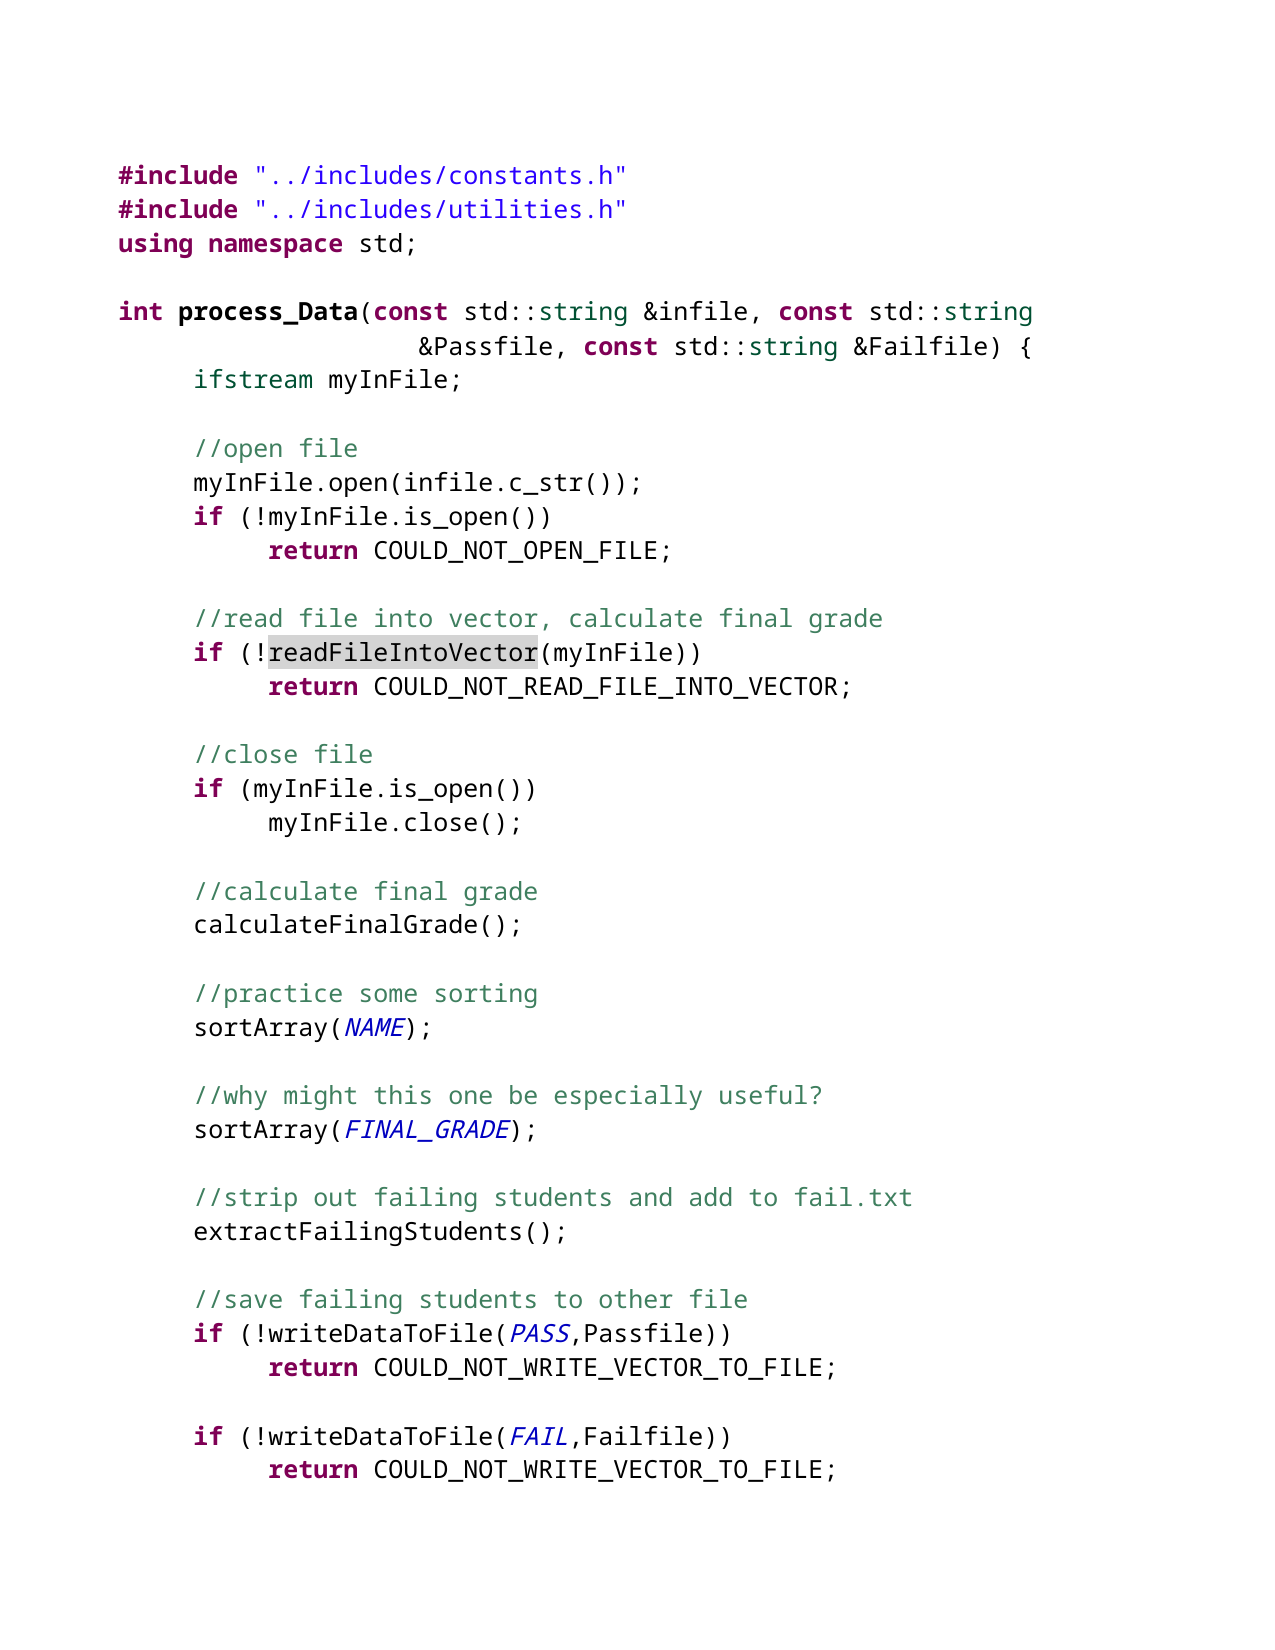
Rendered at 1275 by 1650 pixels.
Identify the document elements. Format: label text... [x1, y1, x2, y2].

text //why might this one be especially useful? [118, 1077, 1157, 1112]
text return COULD_NOT_WRITE_VECTOR_TO_FILE; [118, 1350, 1157, 1384]
text //practice some sorting [118, 975, 1157, 1009]
text int process_Data(const std::string &infile, const std::string &Passfile, const std::string &Failfile) { [118, 294, 1157, 362]
text myInFile.open(infile.c_str()); [118, 464, 1157, 498]
text //close file [118, 737, 1157, 771]
text using namespace std; [118, 226, 1157, 260]
text //read file into vector, calculate final grade [118, 601, 1157, 635]
text //save failing students to other file [118, 1282, 1157, 1316]
text if (!writeDataToFile(PASS,Passfile)) [118, 1316, 1157, 1350]
text if (!myInFile.is_open()) [118, 498, 1157, 532]
text #include "../includes/constants.h" [118, 158, 1157, 192]
text return COULD_NOT_READ_FILE_INTO_VECTOR; [118, 669, 1157, 703]
text return COULD_NOT_WRITE_VECTOR_TO_FILE; [118, 1452, 1157, 1486]
text calculateFinalGrade(); [118, 907, 1157, 941]
text #include "../includes/utilities.h" [118, 192, 1157, 226]
text //strip out failing students and add to fail.txt [118, 1180, 1157, 1214]
text myInFile.close(); [118, 805, 1157, 839]
text if (!writeDataToFile(FAIL,Failfile)) [118, 1418, 1157, 1452]
text //calculate final grade [118, 873, 1157, 907]
text if (myInFile.is_open()) [118, 771, 1157, 805]
text //open file [118, 430, 1157, 464]
text extractFailingStudents(); [118, 1214, 1157, 1248]
text sortArray(FINAL_GRADE); [118, 1112, 1157, 1146]
text sortArray(NAME); [118, 1009, 1157, 1043]
text ifstream myInFile; [118, 362, 1157, 396]
text return COULD_NOT_OPEN_FILE; [118, 532, 1157, 567]
text if (!readFileIntoVector(myInFile)) [118, 635, 1157, 669]
